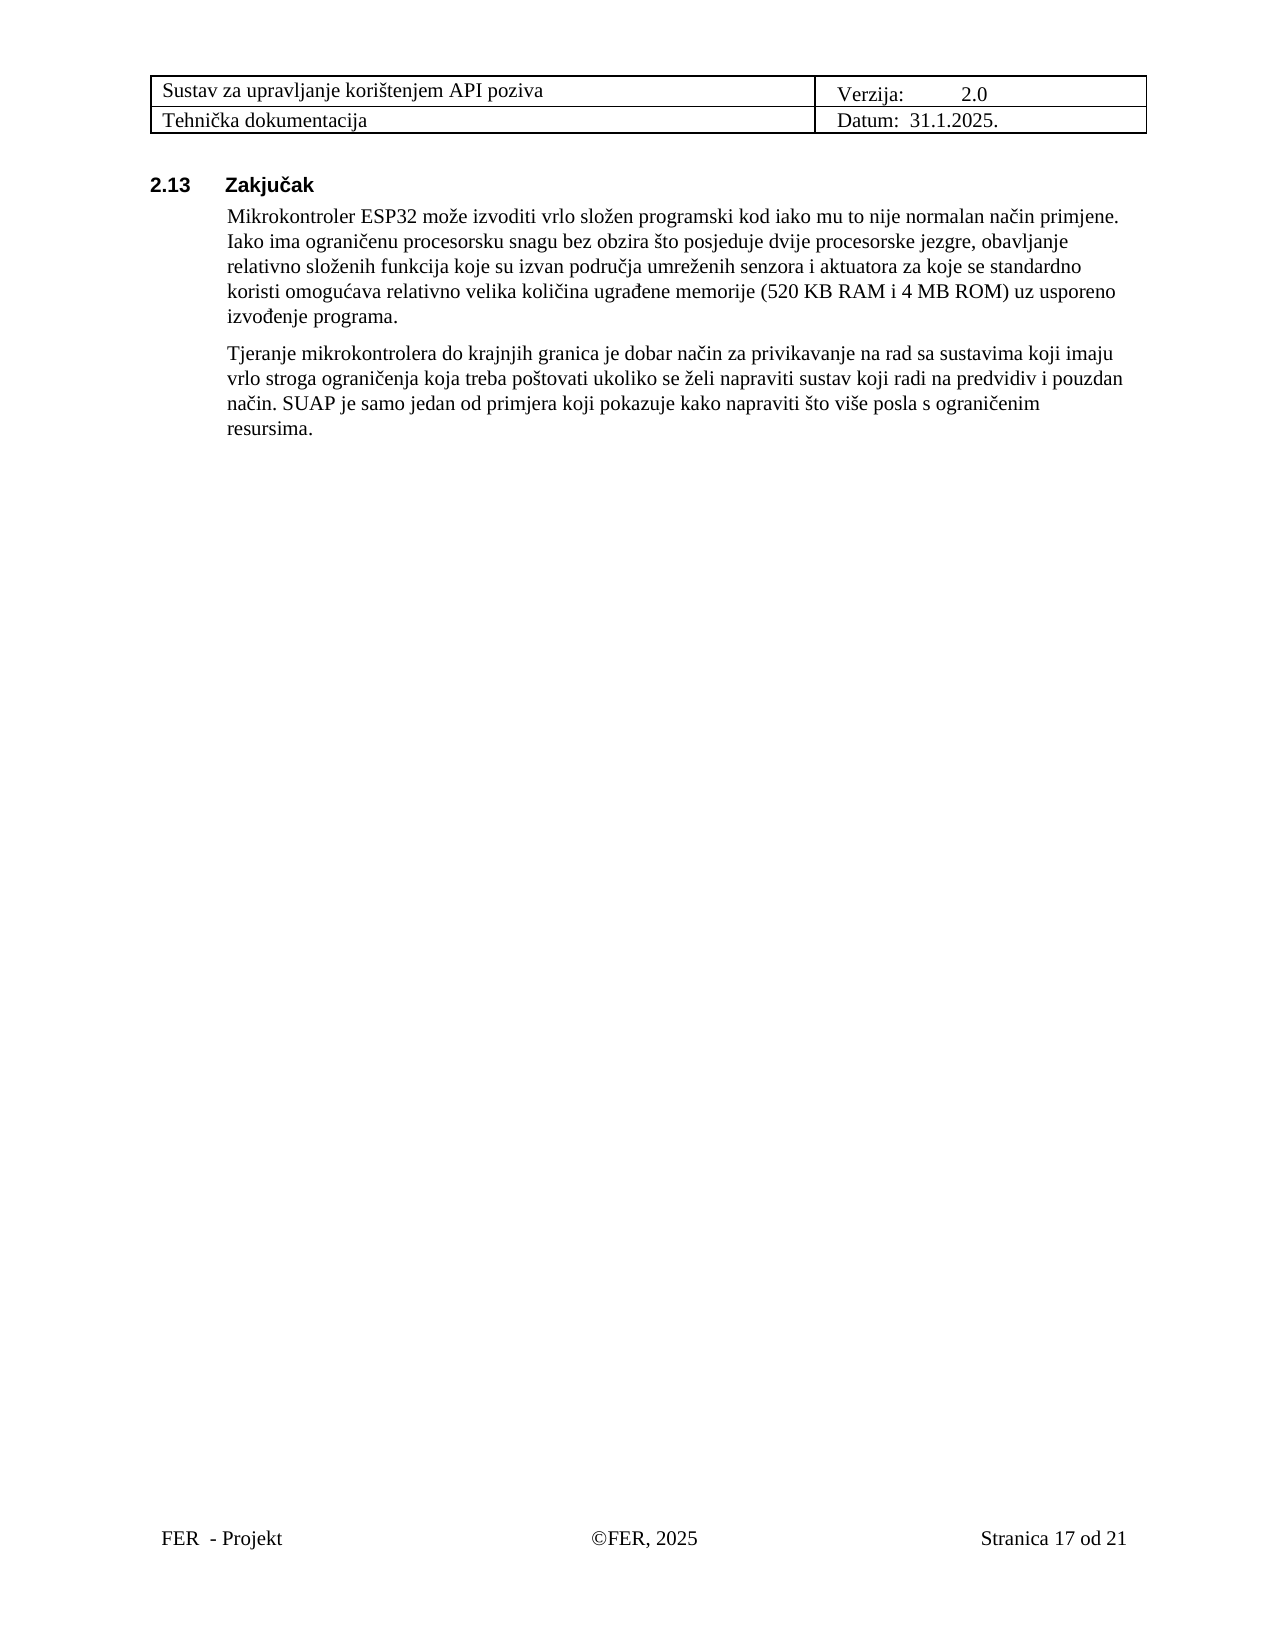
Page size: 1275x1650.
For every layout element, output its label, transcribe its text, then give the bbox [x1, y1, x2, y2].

text Mikrokontroler ESP32 može izvoditi vrlo složen programski kod iako mu to nije normalan način primjene. Iako ima ograničenu procesorsku snagu bez obzira što posjeduje dvije procesorske jezgre, obavljanje relativno složenih funkcija koje su izvan područja umreženih senzora i aktuatora za koje se standardno koristi omogućava relativno velika količina ugrađene memorije (520 KB RAM i 4 MB ROM) uz usporeno izvođenje programa. [227, 203, 1125, 328]
text Tjeranje mikrokontrolera do krajnjih granica je dobar način za privikavanje na rad sa sustavima koji imaju vrlo stroga ograničenja koja treba poštovati ukoliko se želi napraviti sustav koji radi na predvidiv i pouzdan način. SUAP je samo jedan od primjera koji pokazuje kako napraviti što više posla s ograničenim resursima. [227, 340, 1125, 440]
subtitle Zakjučak [150, 171, 1125, 196]
